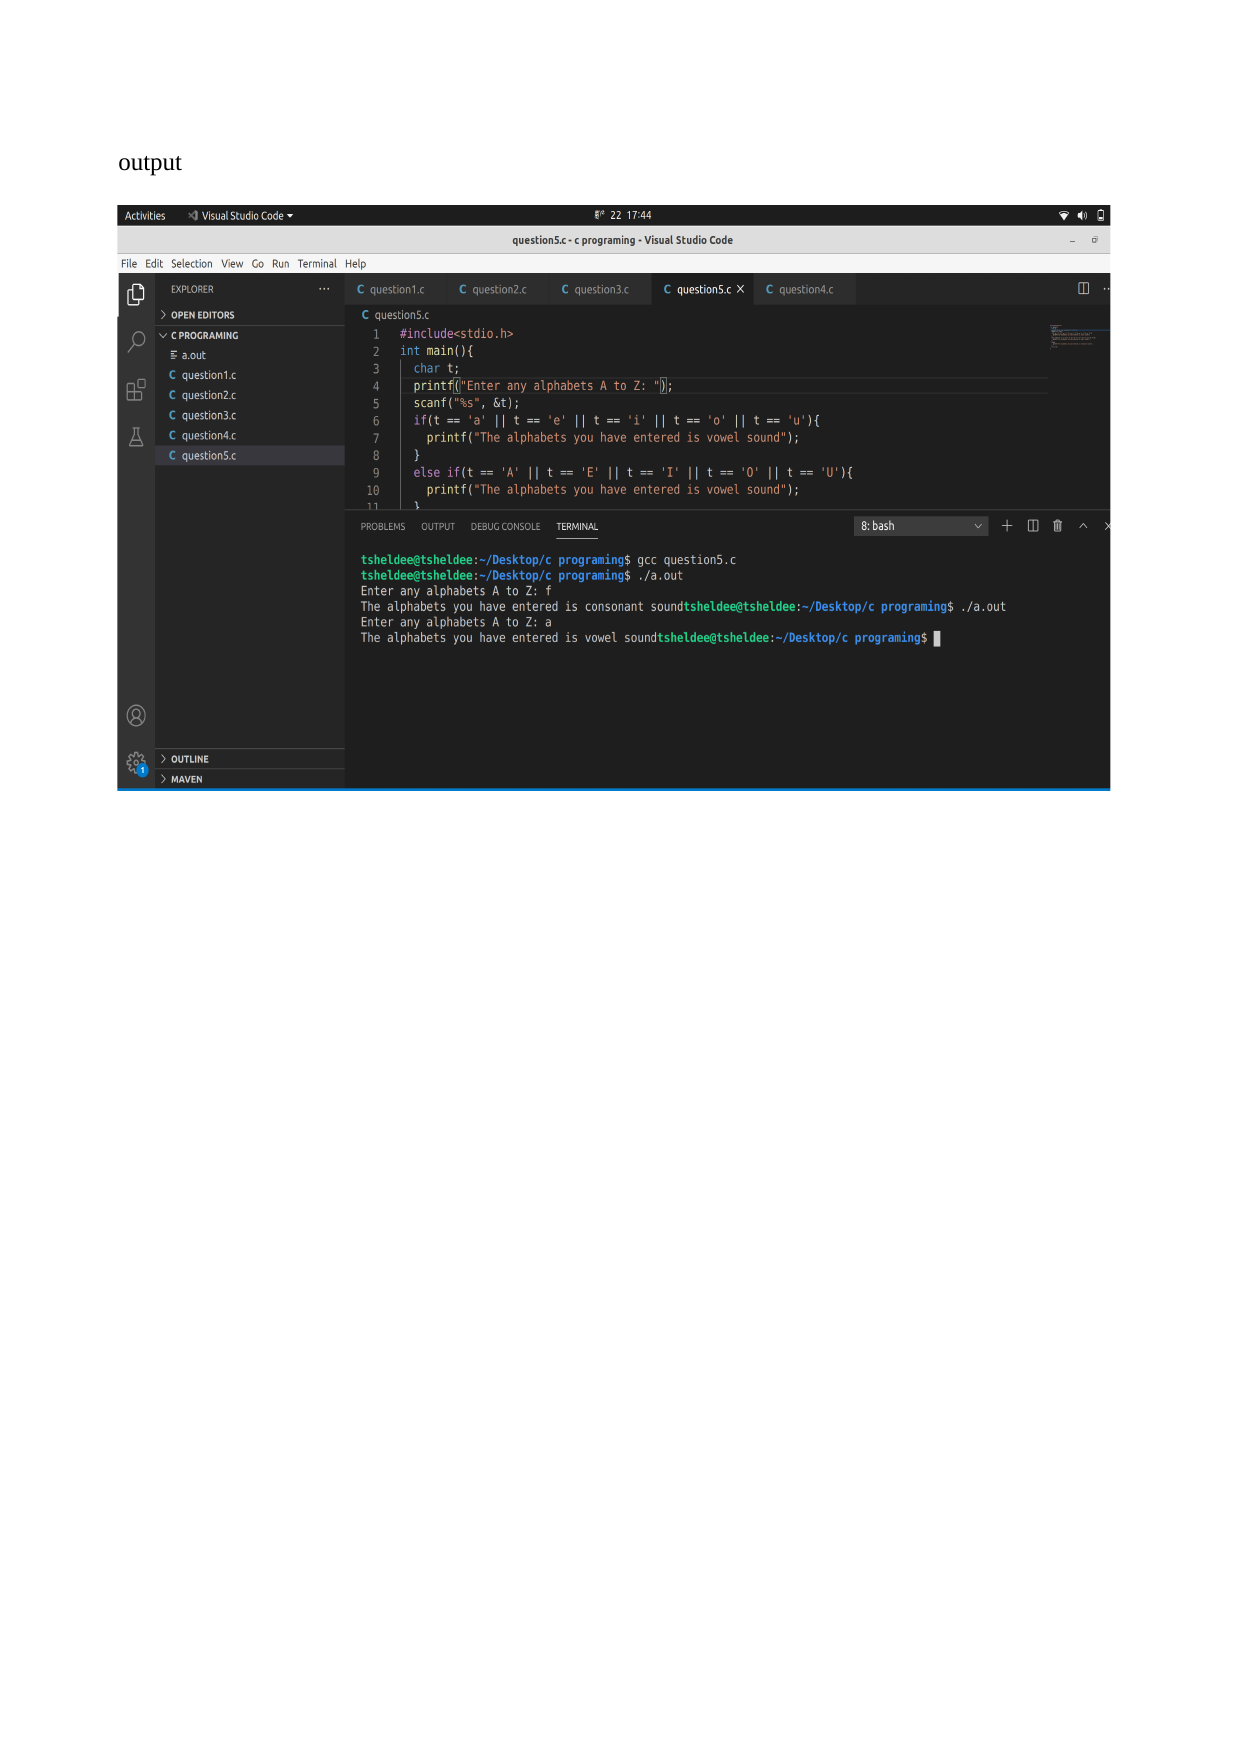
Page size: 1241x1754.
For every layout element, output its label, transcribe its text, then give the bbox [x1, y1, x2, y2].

picture [117, 205, 1111, 791]
text output [118, 147, 1122, 176]
